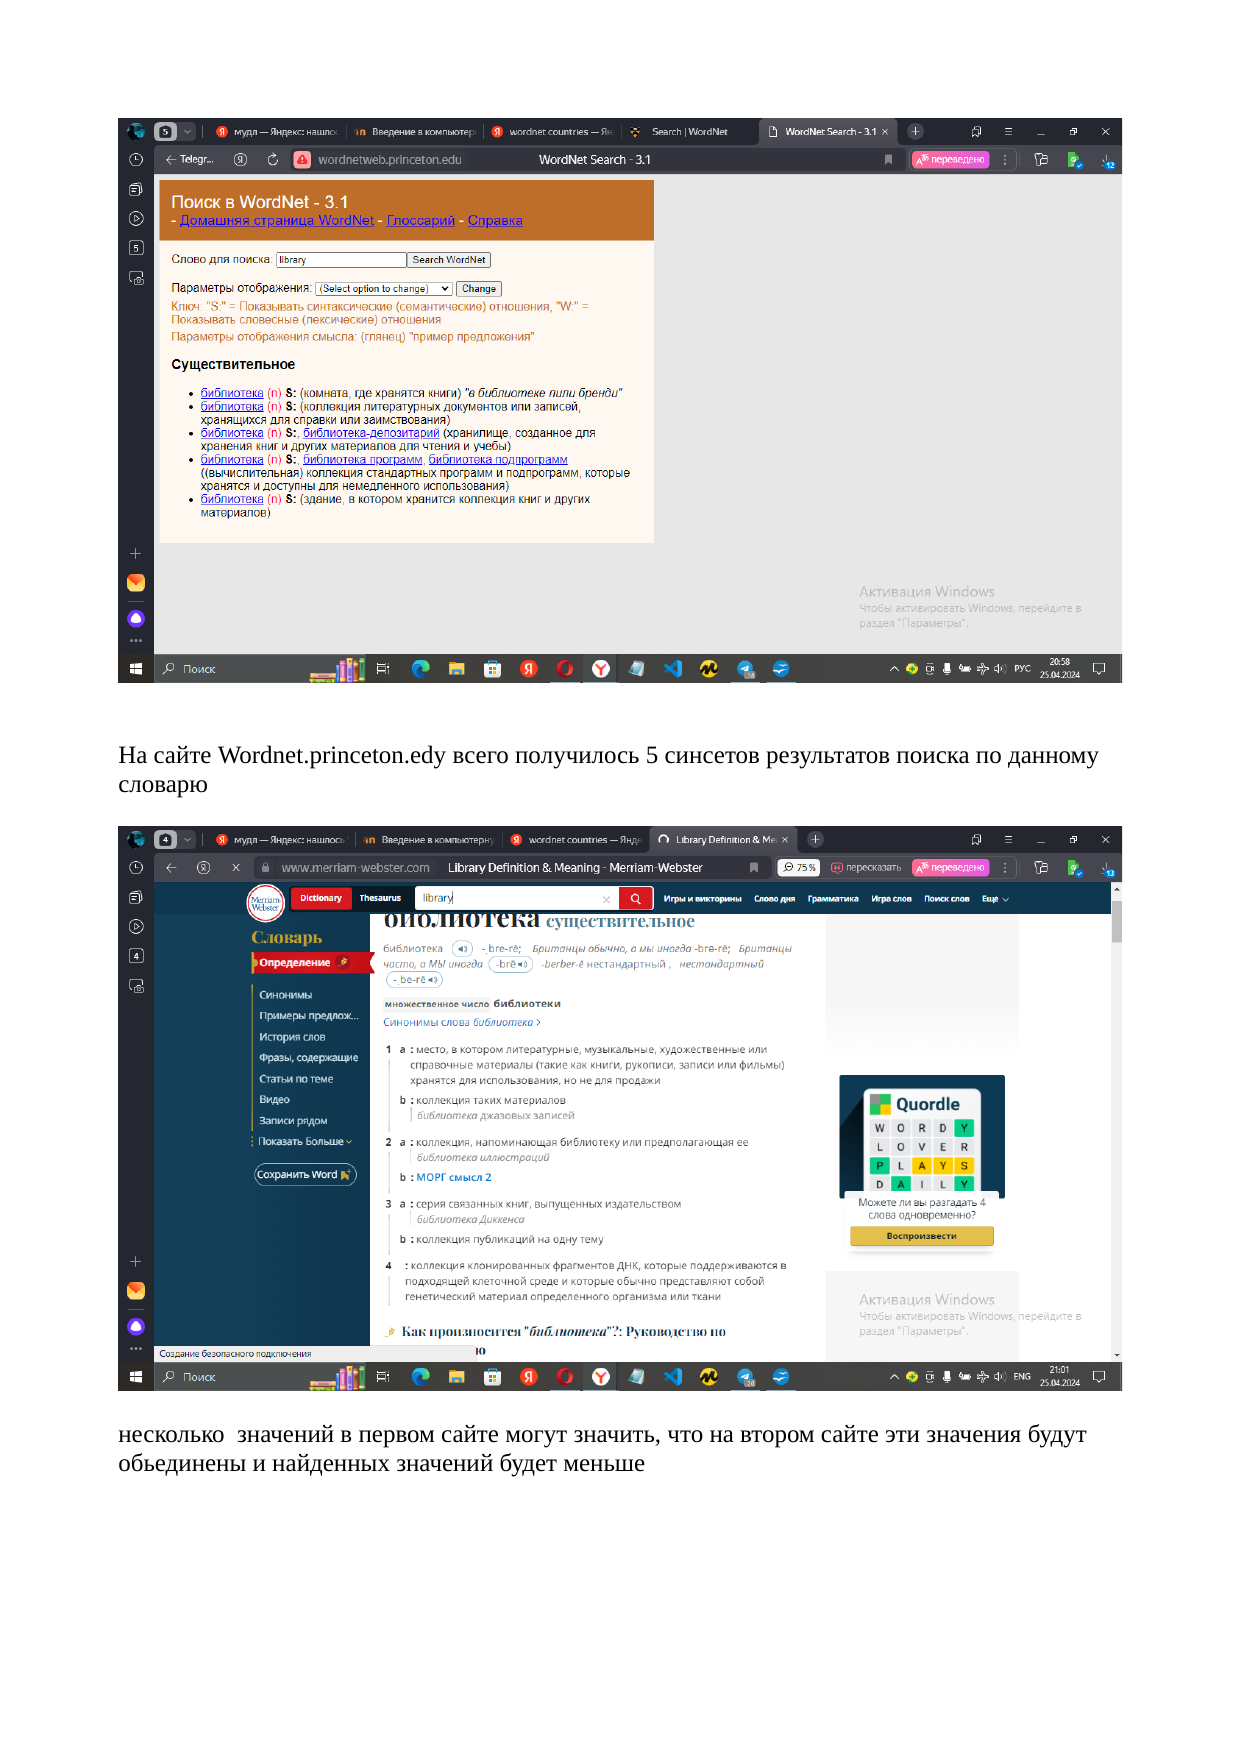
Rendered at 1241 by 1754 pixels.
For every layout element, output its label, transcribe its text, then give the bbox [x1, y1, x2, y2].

picture [118, 826, 1123, 1391]
text несколько значений в первом сайте могут значить, что на втором сайте эти значения будут обьединены и найденных значений будет меньше [118, 1419, 1122, 1477]
text На сайте Wordnet.princeton.edy всего получилось 5 синсетов результатов поиска по данному словарю [118, 740, 1122, 797]
picture [118, 118, 1123, 683]
